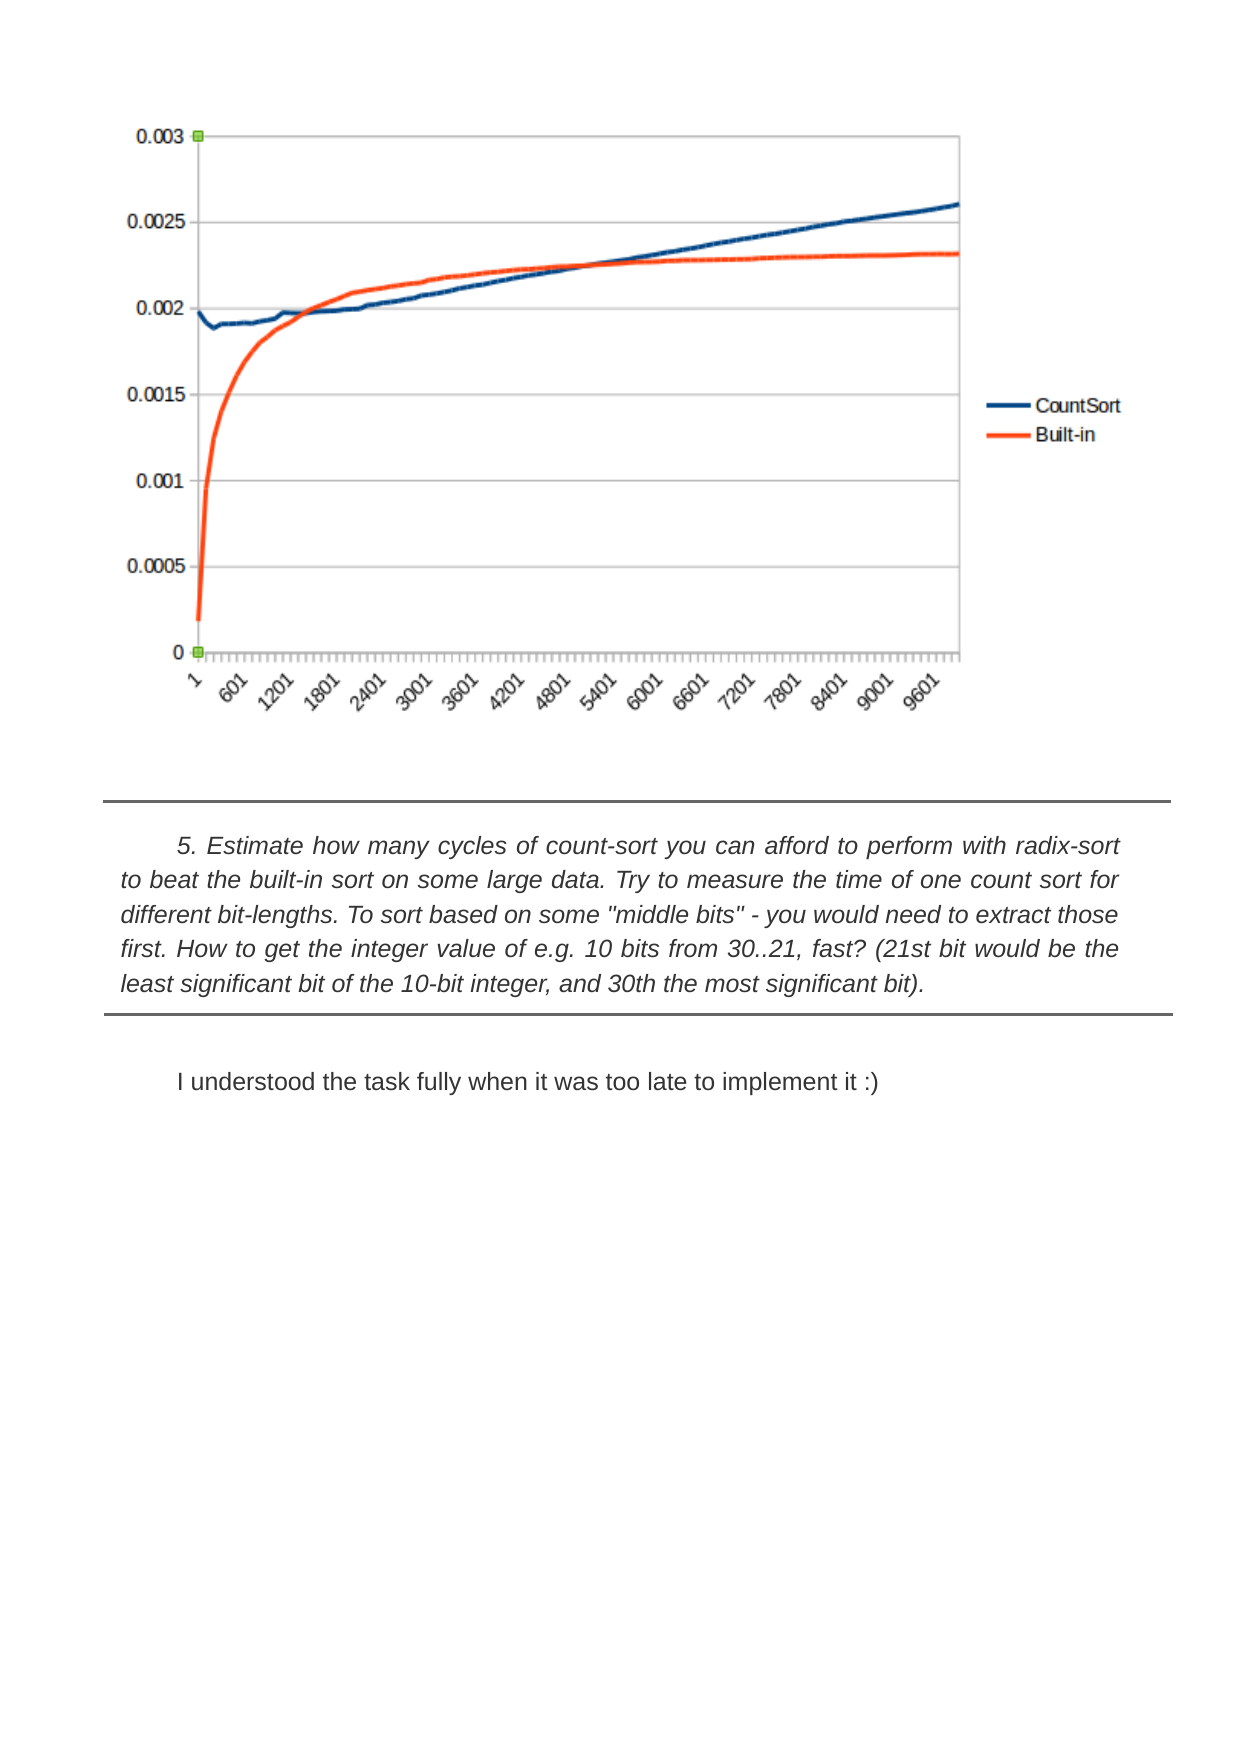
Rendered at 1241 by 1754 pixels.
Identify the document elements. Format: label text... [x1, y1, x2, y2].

text I understood the task fully when it was too late to implement it :) [120, 1067, 1123, 1096]
text 5. Estimate how many cycles of count-sort you can afford to perform with radix-sort to beat the built-in sort on some large data. Try to measure the time of one count sort for different bit-lengths. To sort based on some "middle bits" - you would need to extract those first. How to get the integer value of e.g. 10 bits from 30..21, fast? (21st bit would be the least significant bit of the 10-bit integer, and 30th the most significant bit). [120, 831, 1123, 997]
picture [112, 118, 1132, 727]
